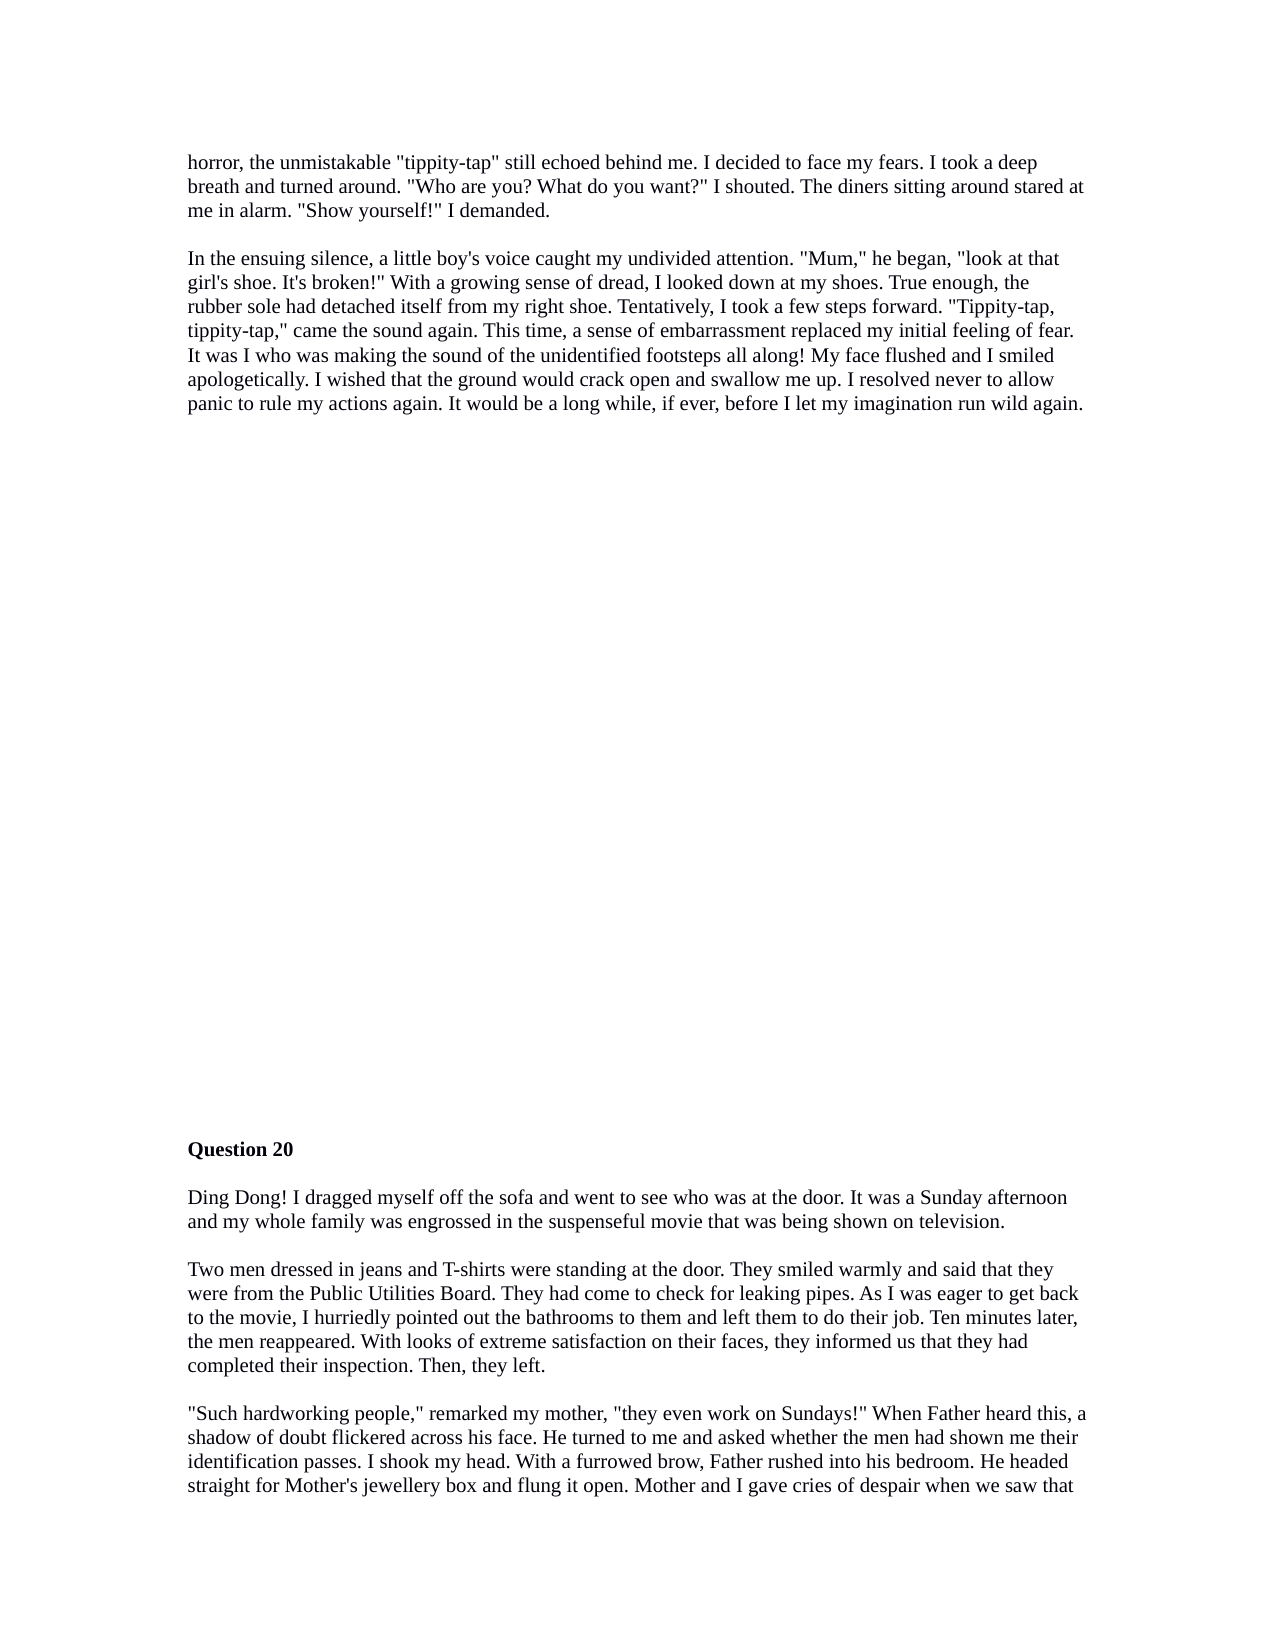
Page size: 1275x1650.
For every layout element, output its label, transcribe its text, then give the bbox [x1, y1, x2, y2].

text Two men dressed in jeans and T-shirts were standing at the door. They smiled warmly and said that they were from the Public Utilities Board. They had come to check for leaking pipes. As I was eager to get back to the movie, I hurriedly pointed out the bathrooms to them and left them to do their job. Ten minutes later, the men reappeared. With looks of extreme satisfaction on their faces, they informed us that they had completed their inspection. Then, they left. [187, 1257, 1087, 1377]
text In the ensuing silence, a little boy's voice caught my undivided attention. "Mum," he began, "look at that girl's shoe. It's broken!" With a growing sense of dread, I looked down at my shoes. True enough, the rubber sole had detached itself from my right shoe. Tentatively, I took a few steps forward. "Tippity-tap, tippity-tap," came the sound again. This time, a sense of embarrassment replaced my initial feeling of fear. It was I who was making the sound of the unidentified footsteps all along! My face flushed and I smiled apologetically. I wished that the ground would crack open and swallow me up. I resolved never to allow panic to rule my actions again. It would be a long while, if ever, before I let my imagination run wild again. [187, 246, 1087, 415]
text Question 20 [187, 1137, 1087, 1161]
text horror, the unmistakable "tippity-tap" still echoed behind me. I decided to face my fears. I took a deep breath and turned around. "Who are you? What do you want?" I shouted. The diners sitting around stared at me in alarm. "Show yourself!" I demanded. [187, 150, 1087, 222]
text Ding Dong! I dragged myself off the sofa and went to see who was at the door. It was a Sunday afternoon and my whole family was engrossed in the suspenseful movie that was being shown on television. [187, 1185, 1087, 1233]
text "Such hardworking people," remarked my mother, "they even work on Sundays!" When Father heard this, a shadow of doubt flickered across his face. He turned to me and asked whether the men had shown me their identification passes. I shook my head. With a furrowed brow, Father rushed into his bedroom. He headed straight for Mother's jewellery box and flung it open. Mother and I gave cries of despair when we saw that [187, 1401, 1087, 1497]
